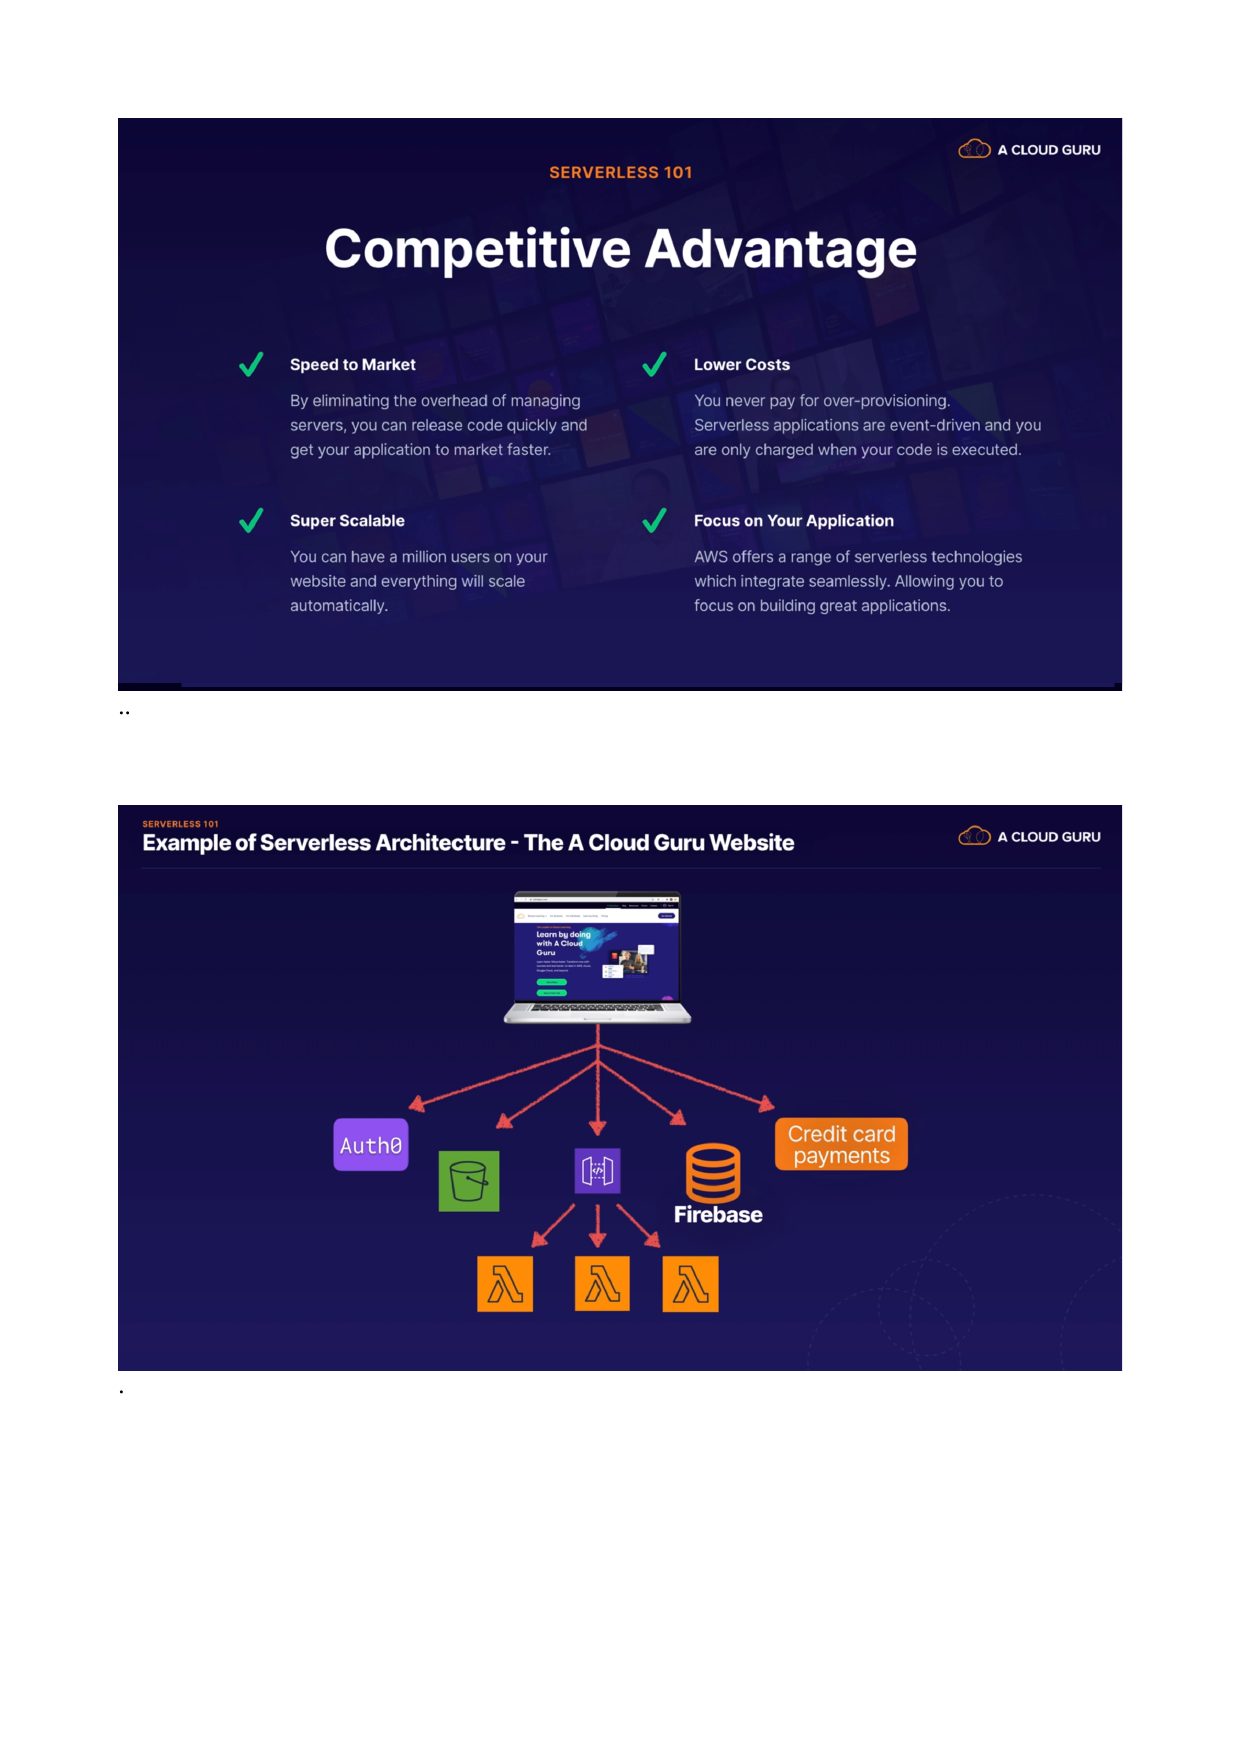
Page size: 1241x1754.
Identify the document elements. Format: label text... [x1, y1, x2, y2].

text .. [118, 691, 1122, 719]
text . [118, 1371, 1122, 1399]
picture [118, 118, 1123, 691]
picture [118, 805, 1123, 1371]
